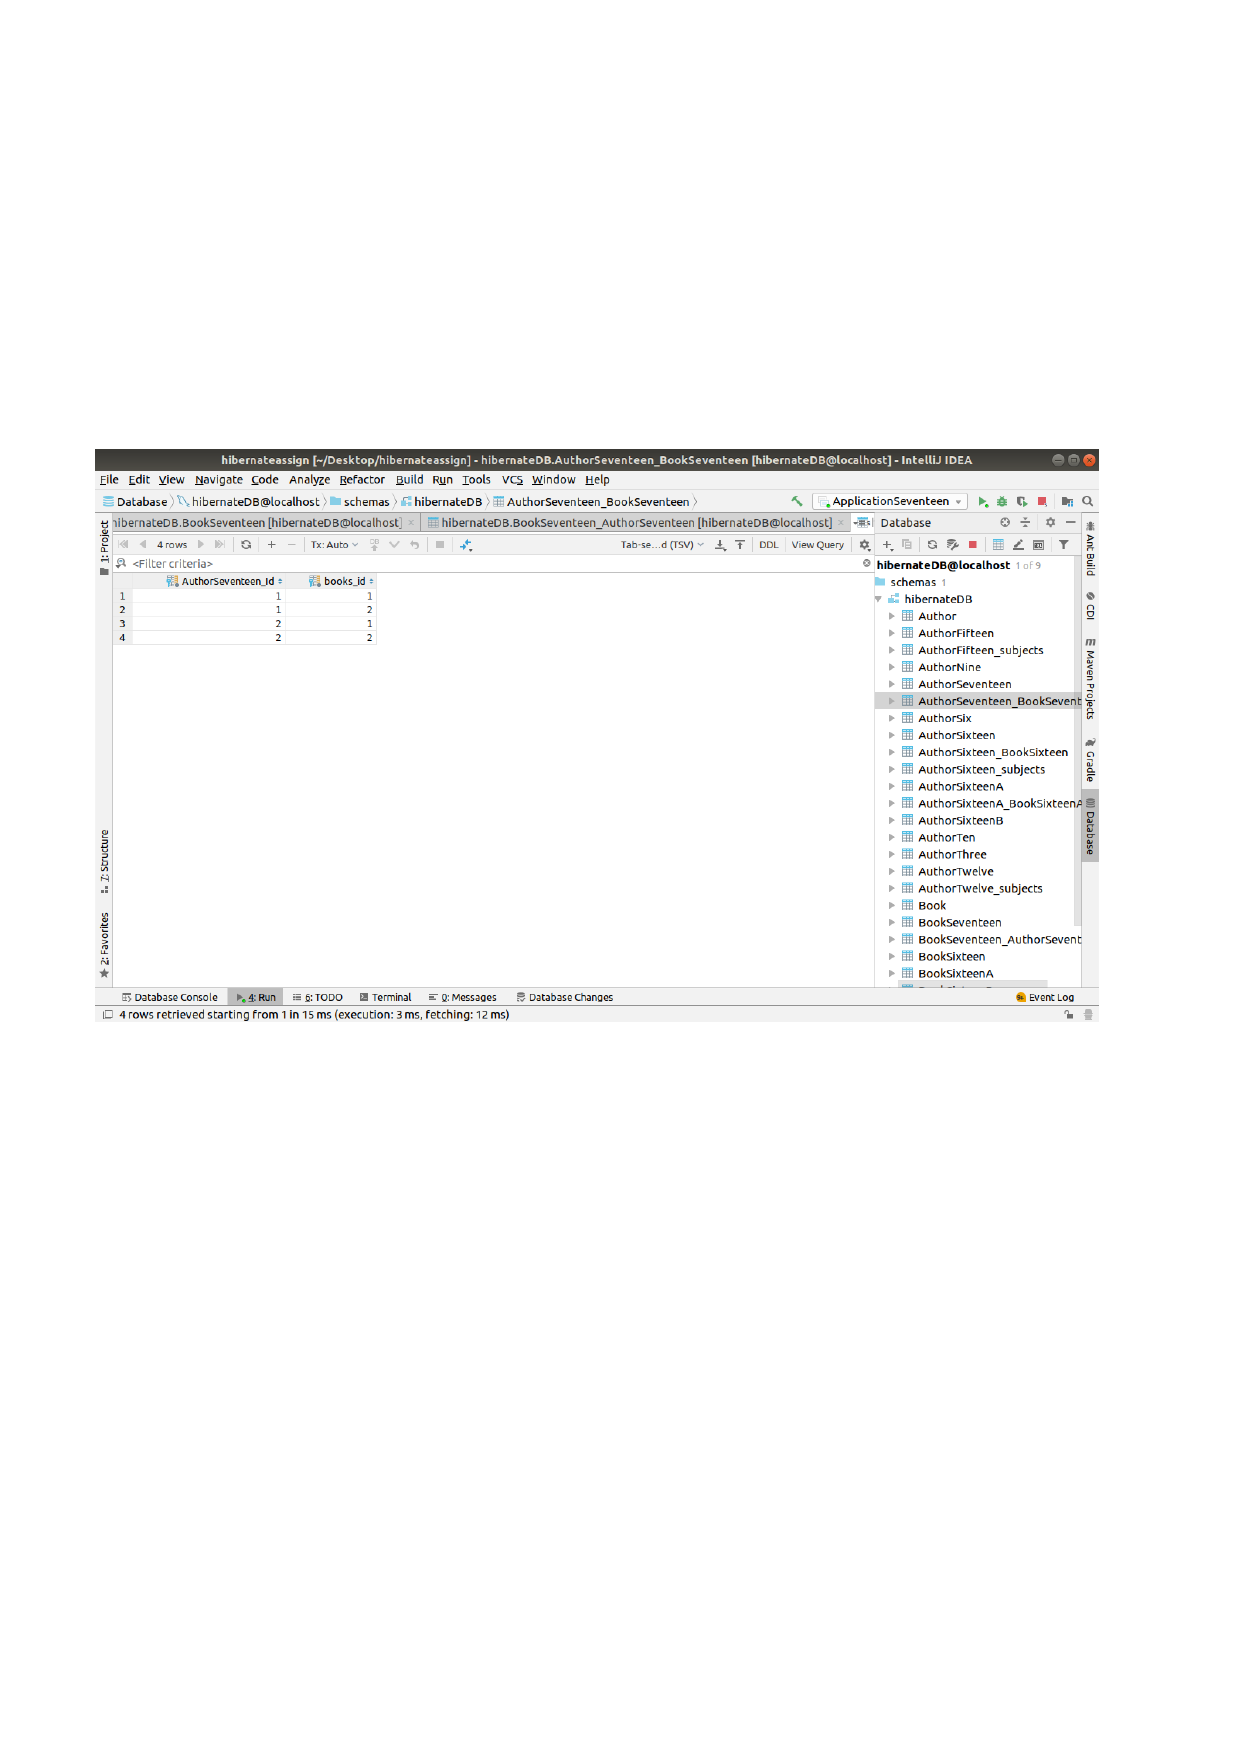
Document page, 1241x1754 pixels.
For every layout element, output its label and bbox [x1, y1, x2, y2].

picture [95, 449, 1099, 1022]
